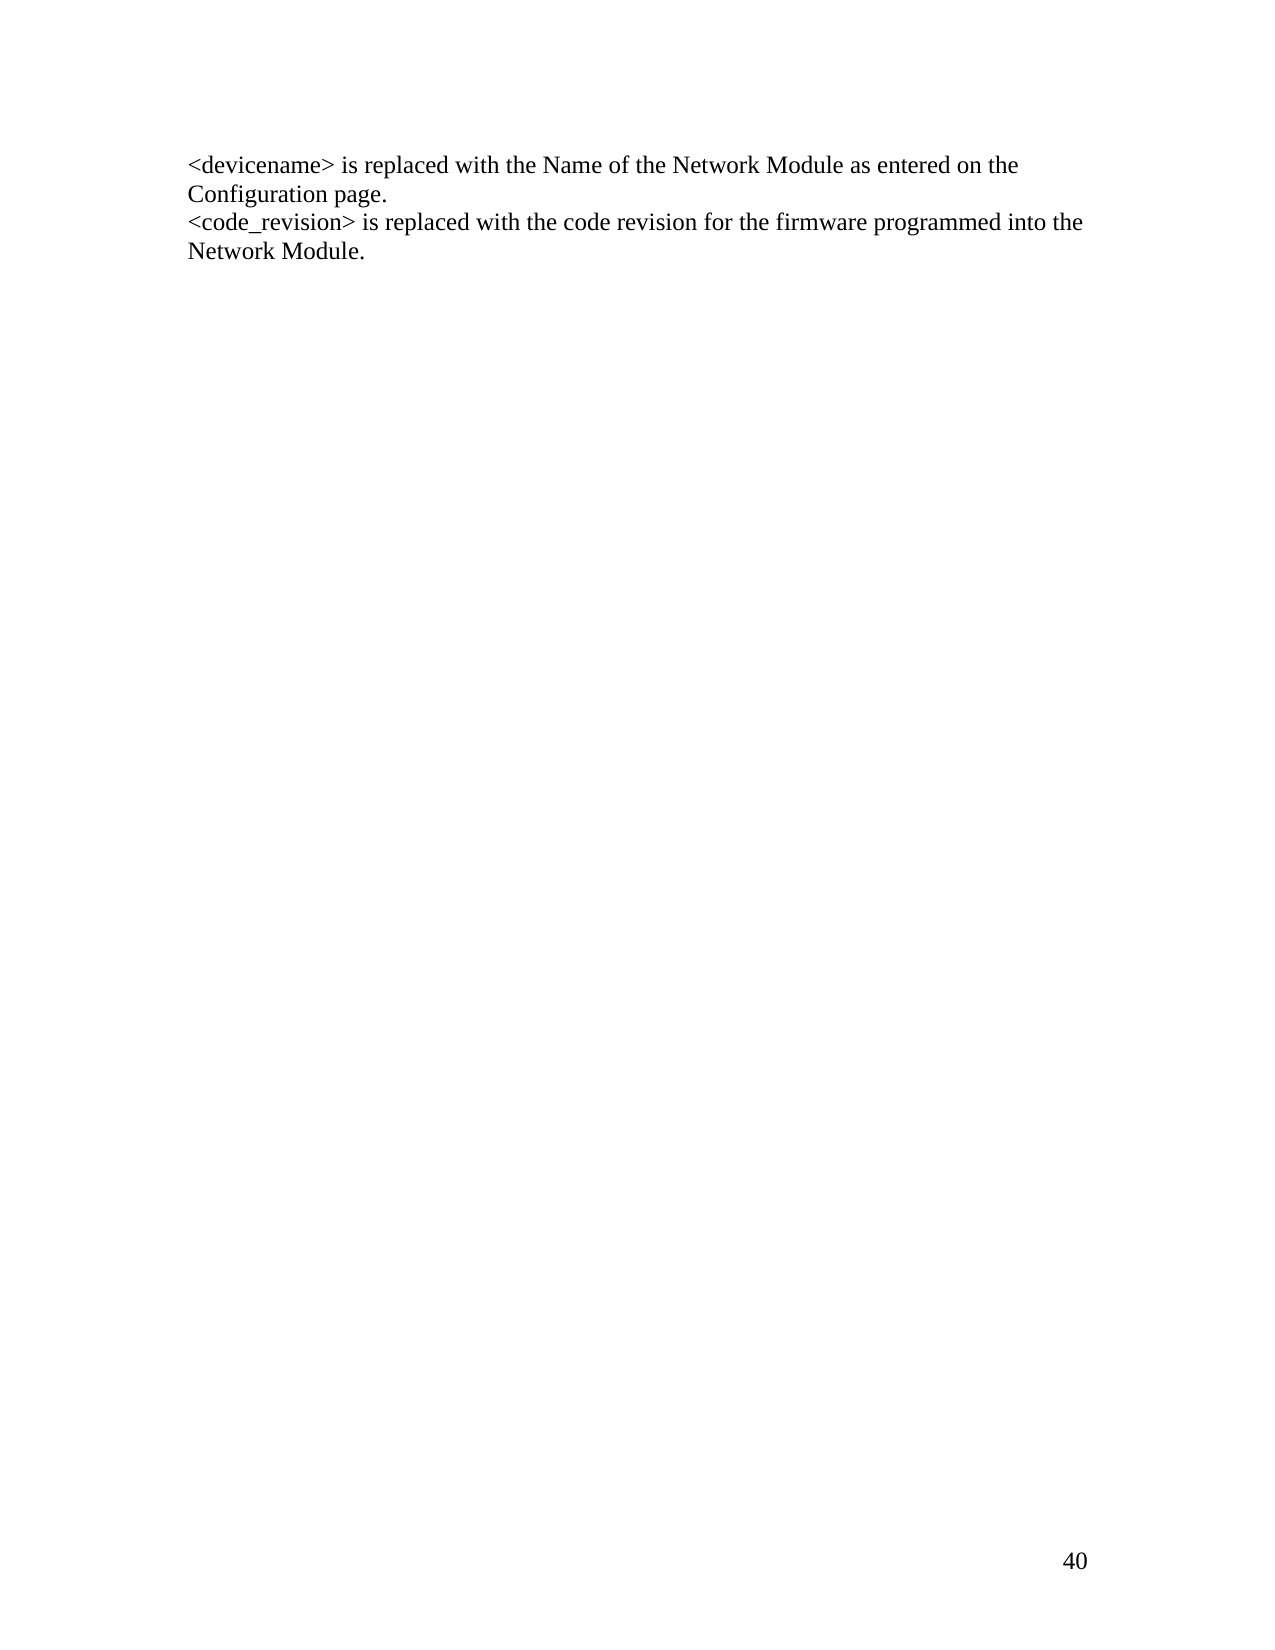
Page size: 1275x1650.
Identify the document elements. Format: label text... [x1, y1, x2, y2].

text <code_revision> is replaced with the code revision for the firmware programmed into the Network Module. [187, 207, 1087, 265]
text <devicename> is replaced with the Name of the Network Module as entered on the Configuration page. [187, 150, 1087, 207]
